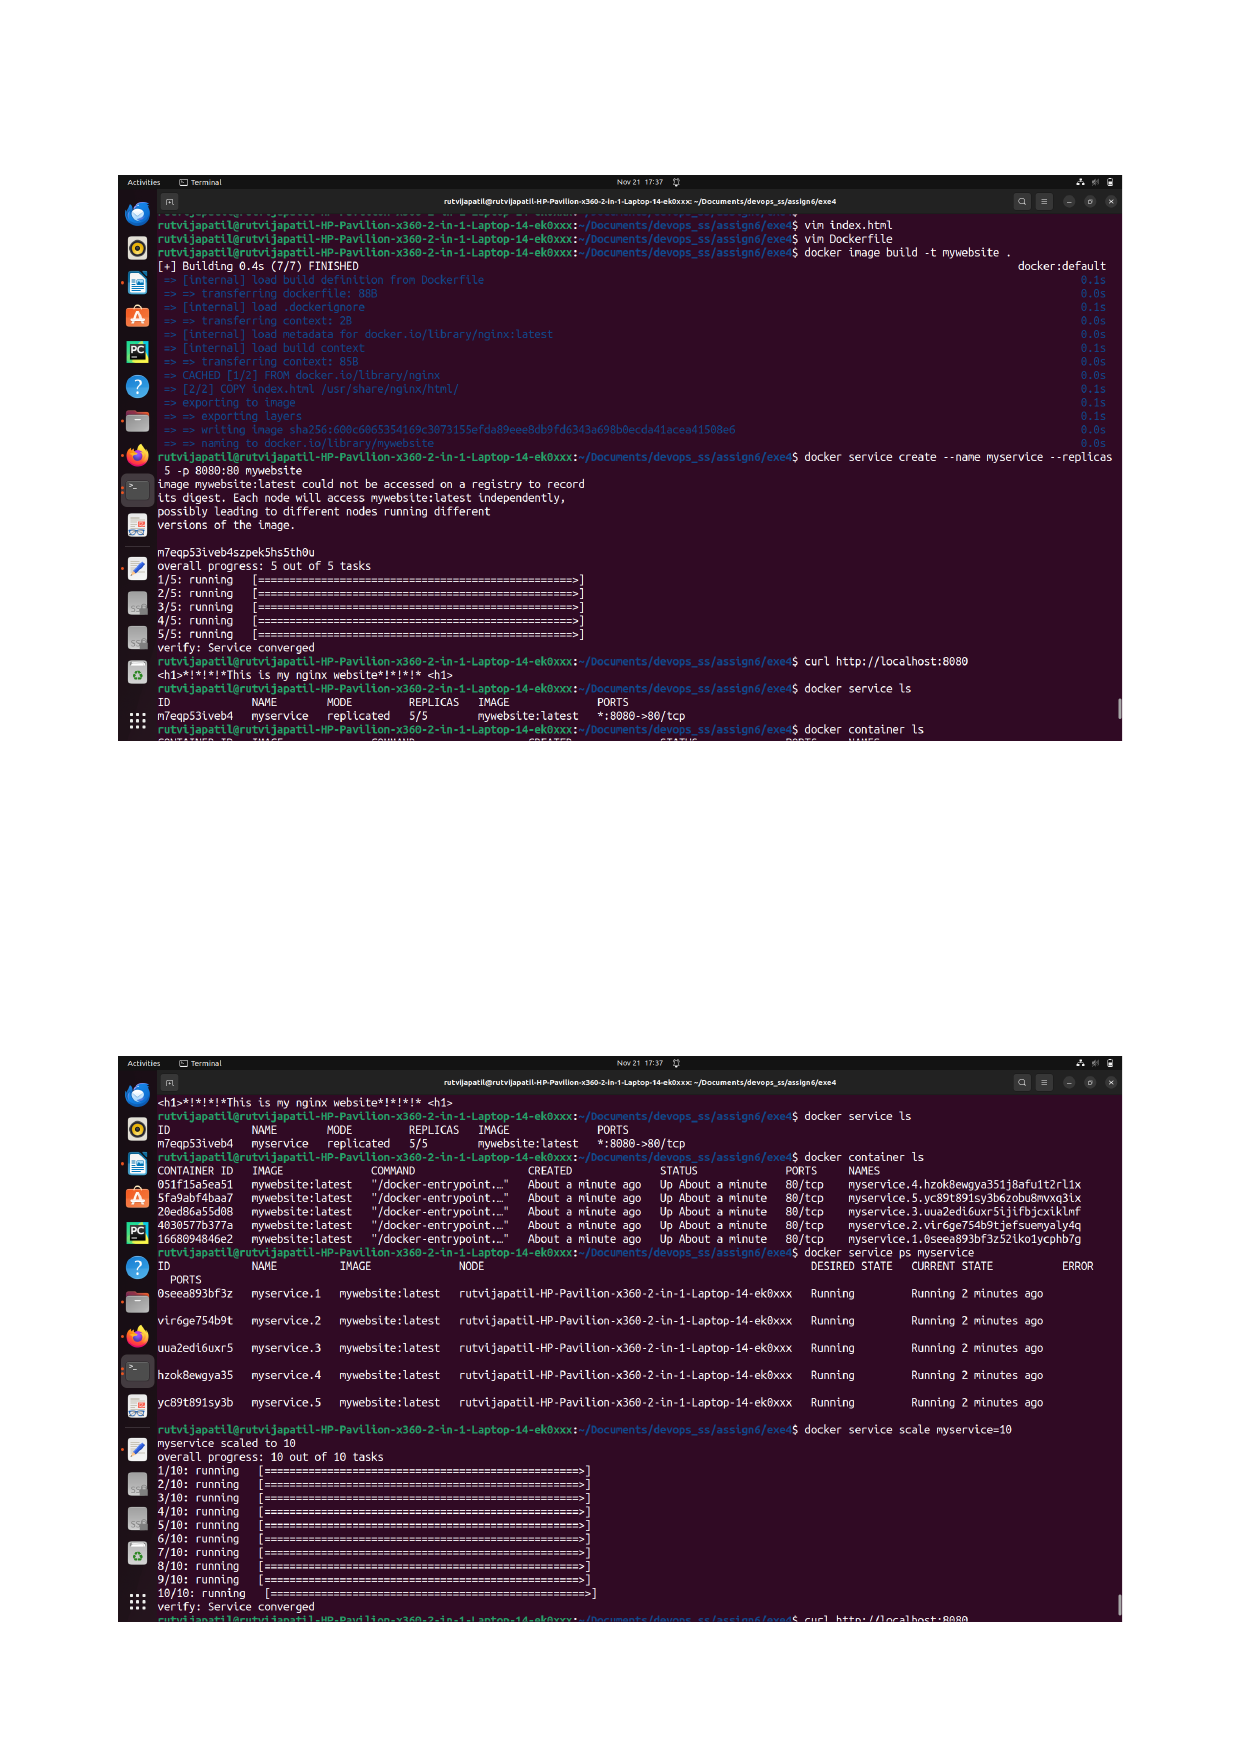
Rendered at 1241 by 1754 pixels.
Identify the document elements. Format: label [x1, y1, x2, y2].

picture [118, 1056, 1123, 1622]
picture [118, 175, 1123, 741]
